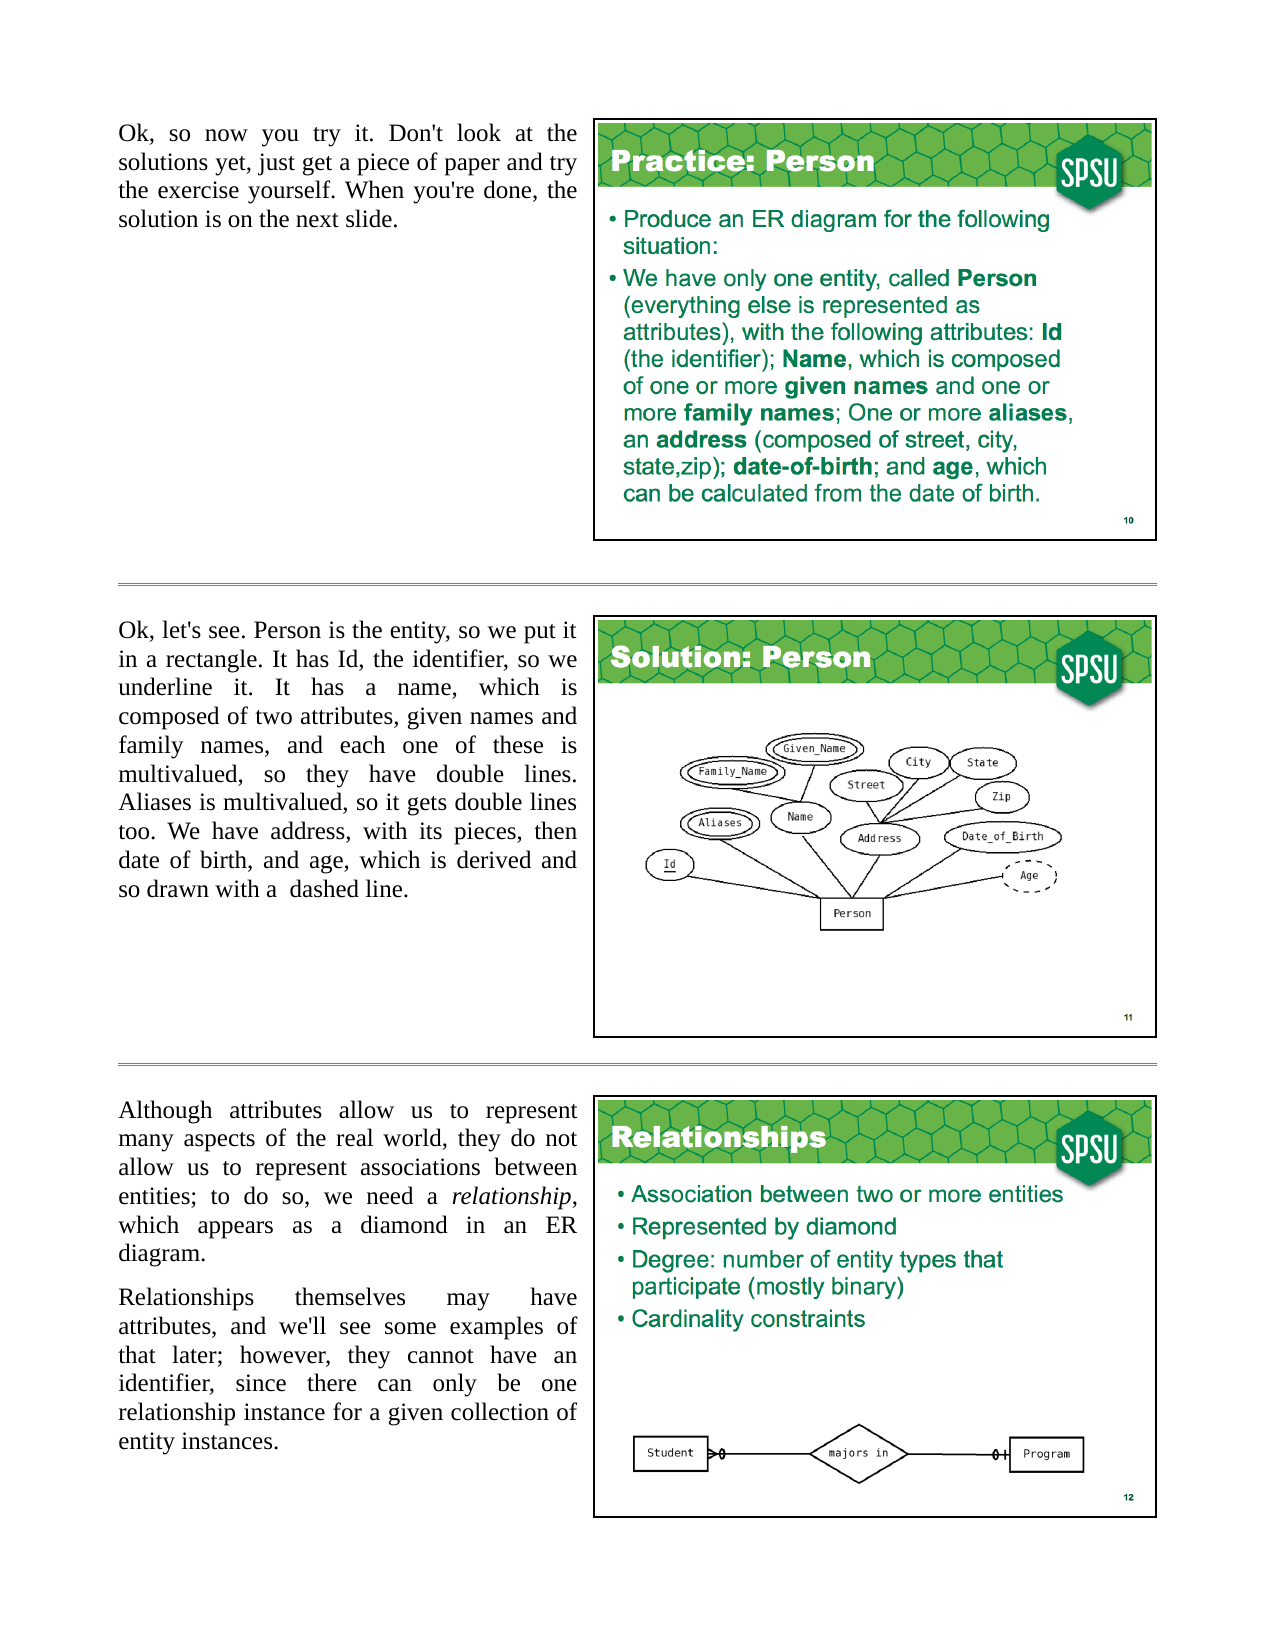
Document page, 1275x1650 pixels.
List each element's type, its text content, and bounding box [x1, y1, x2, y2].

text Ok, so now you try it. Don't look at the solutions yet, just get a piece of paper and try the exercise yourself. When you're done, the solution is on the next slide. [118, 118, 593, 233]
text [595, 1097, 1155, 1516]
picture [598, 1100, 1152, 1513]
text Ok, let's see. Person is the entity, so we put it in a rectangle. It has Id, the identifier, so we underline it. It has a name, which is composed of two attributes, given names and family names, and each one of these is multivalued, so they have double lines. Aliases is multivalued, so it gets double lines too. We have address, with its pieces, then date of birth, and age, which is derived and so drawn with a dashed line. [118, 615, 593, 902]
text [595, 120, 1155, 539]
text Relationships themselves may have attributes, and we'll see some examples of that later; however, they cannot have an identifier, since there can only be one relationship instance for a given collection of entity instances. [118, 1282, 593, 1455]
picture [598, 620, 1152, 1033]
picture [598, 123, 1152, 536]
text Although attributes allow us to represent many aspects of the real world, they do not allow us to represent associations between entities; to do so, we need a relationship, which appears as a diamond in an ER diagram. [118, 1095, 593, 1267]
text [595, 617, 1155, 1036]
